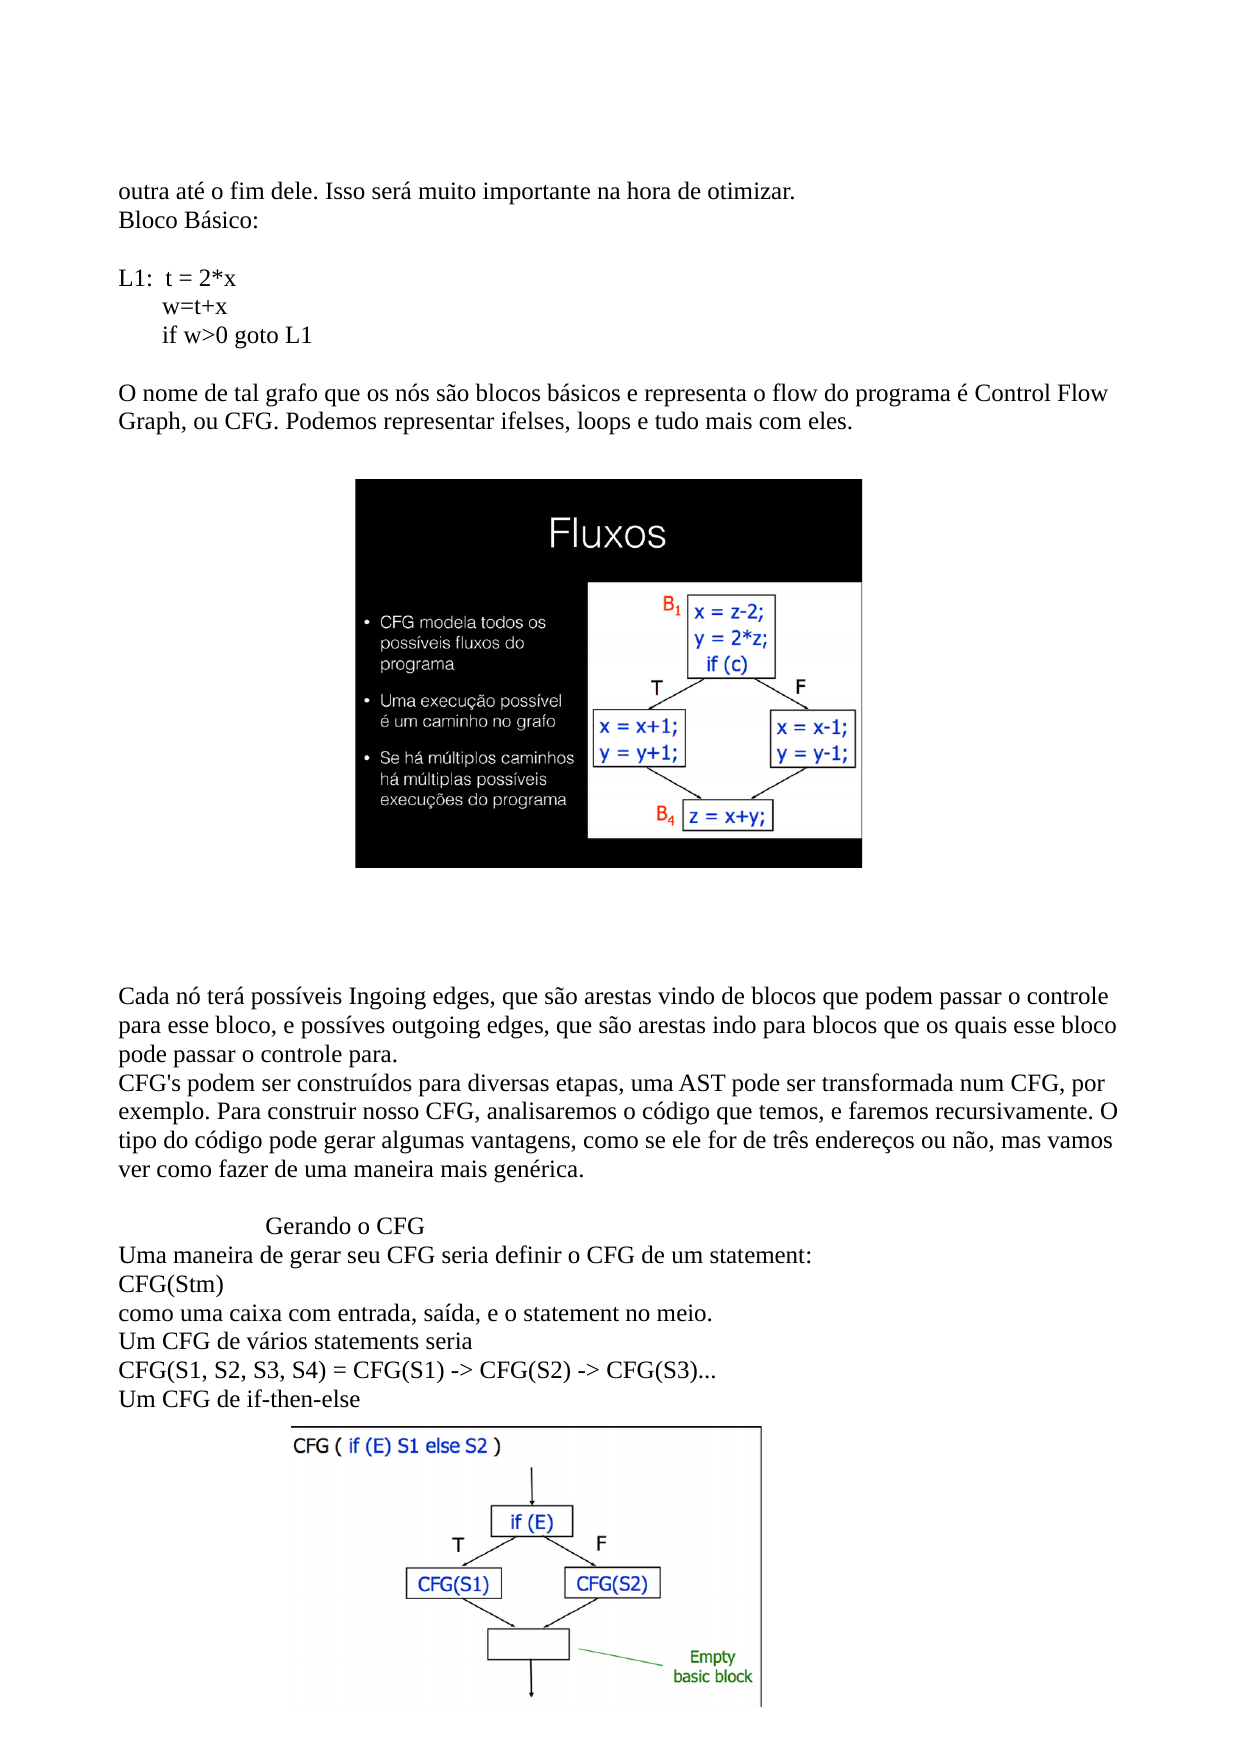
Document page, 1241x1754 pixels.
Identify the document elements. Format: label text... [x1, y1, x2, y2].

text como uma caixa com entrada, saída, e o statement no meio. [118, 1298, 1122, 1326]
picture [291, 1426, 762, 1707]
text w=t+x [118, 291, 1122, 320]
text Bloco Básico: [118, 205, 1122, 234]
text Gerando o CFG [118, 1211, 1122, 1240]
text Um CFG de if-then-else [118, 1384, 1122, 1413]
text Cada nó terá possíveis Ingoing edges, que são arestas vindo de blocos que podem passar o controle para esse bloco, e possíves outgoing edges, que são arestas indo para blocos que os quais esse bloco pode passar o controle para. [118, 981, 1122, 1068]
text CFG(Stm) [118, 1269, 1122, 1298]
text CFG's podem ser construídos para diversas etapas, uma AST pode ser transformada num CFG, por exemplo. Para construir nosso CFG, analisaremos o código que temos, e faremos recursivamente. O tipo do código pode gerar algumas vantagens, como se ele for de três endereços ou não, mas vamos ver como fazer de uma maneira mais genérica. [118, 1068, 1122, 1183]
text outra até o fim dele. Isso será muito importante na hora de otimizar. [118, 176, 1122, 205]
text CFG(S1, S2, S3, S4) = CFG(S1) -> CFG(S2) -> CFG(S3)... [118, 1355, 1122, 1384]
text Um CFG de vários statements seria [118, 1326, 1122, 1355]
text Uma maneira de gerar seu CFG seria definir o CFG de um statement: [118, 1240, 1122, 1269]
text L1: t = 2*x [118, 263, 1122, 291]
picture [355, 479, 863, 868]
text O nome de tal grafo que os nós são blocos básicos e representa o flow do programa é Control Flow Graph, ou CFG. Podemos representar ifelses, loops e tudo mais com eles. [118, 378, 1122, 435]
text if w>0 goto L1 [118, 320, 1122, 349]
